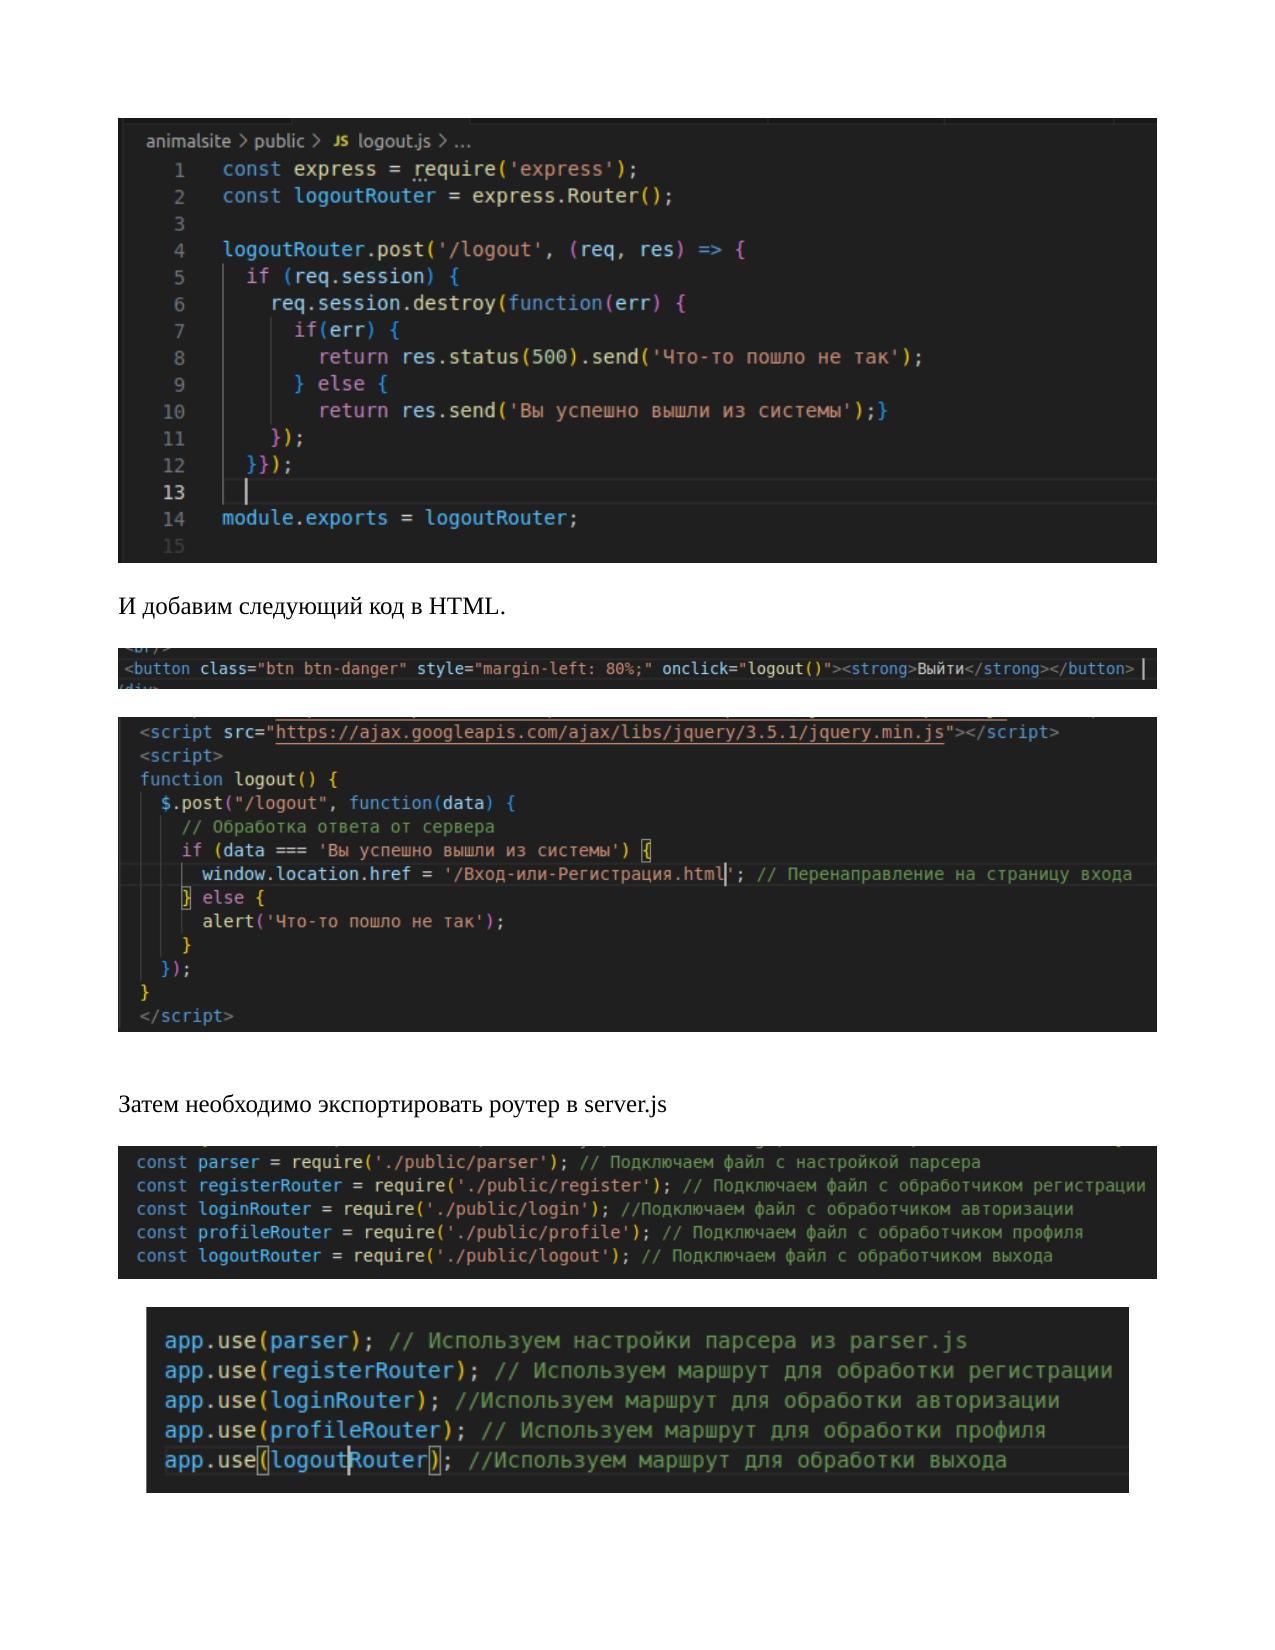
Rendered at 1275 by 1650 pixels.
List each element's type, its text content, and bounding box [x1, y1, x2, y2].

text Затем необходимо экспортировать роутер в server.js [118, 1089, 1157, 1118]
picture [118, 1146, 1157, 1279]
picture [146, 1307, 1129, 1493]
text И добавим следующий код в HTML. [118, 591, 1157, 620]
picture [118, 118, 1157, 563]
picture [118, 717, 1157, 1032]
picture [118, 648, 1157, 689]
